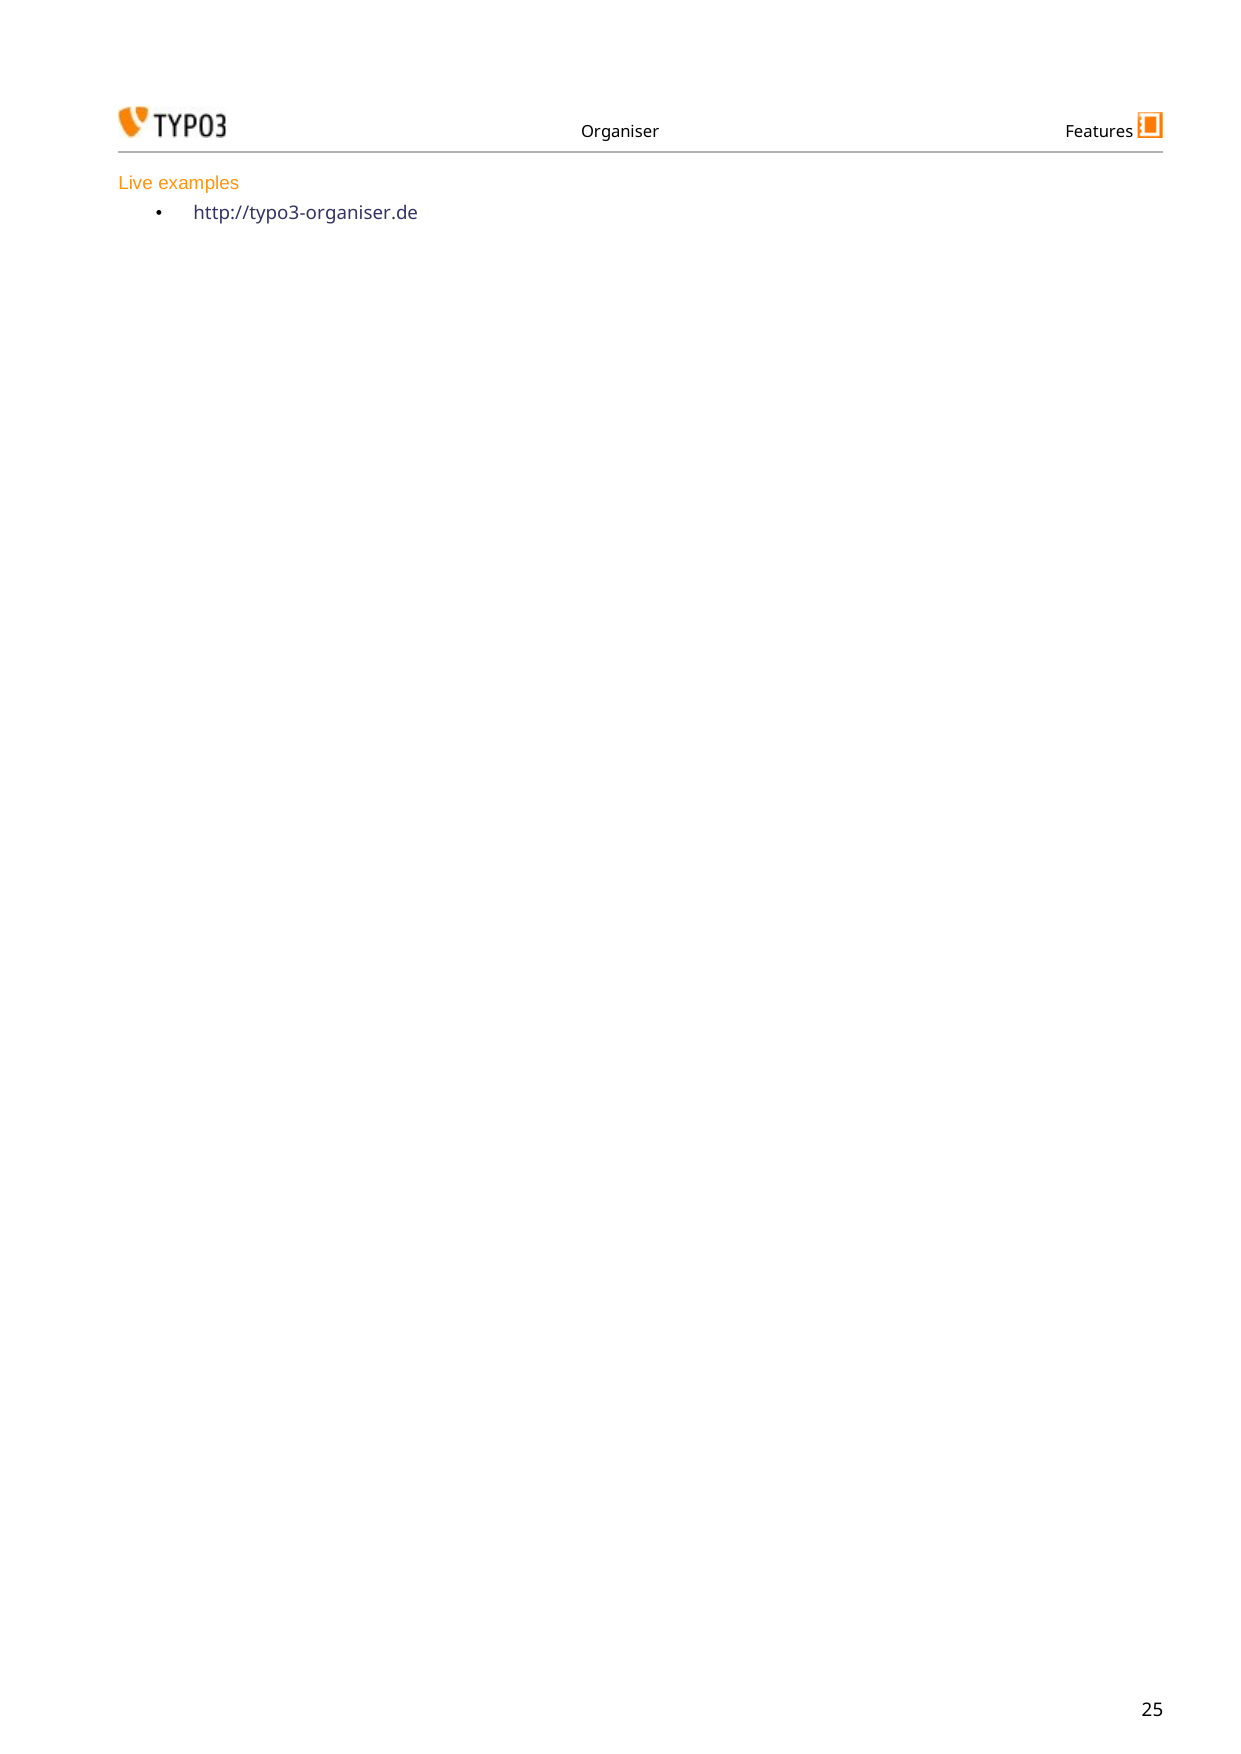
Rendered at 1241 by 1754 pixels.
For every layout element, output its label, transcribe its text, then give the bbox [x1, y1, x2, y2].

subtitle Live examples [118, 172, 1163, 193]
list http://typo3-organiser.de [156, 199, 1163, 225]
picture [1137, 112, 1163, 138]
picture [118, 106, 227, 138]
